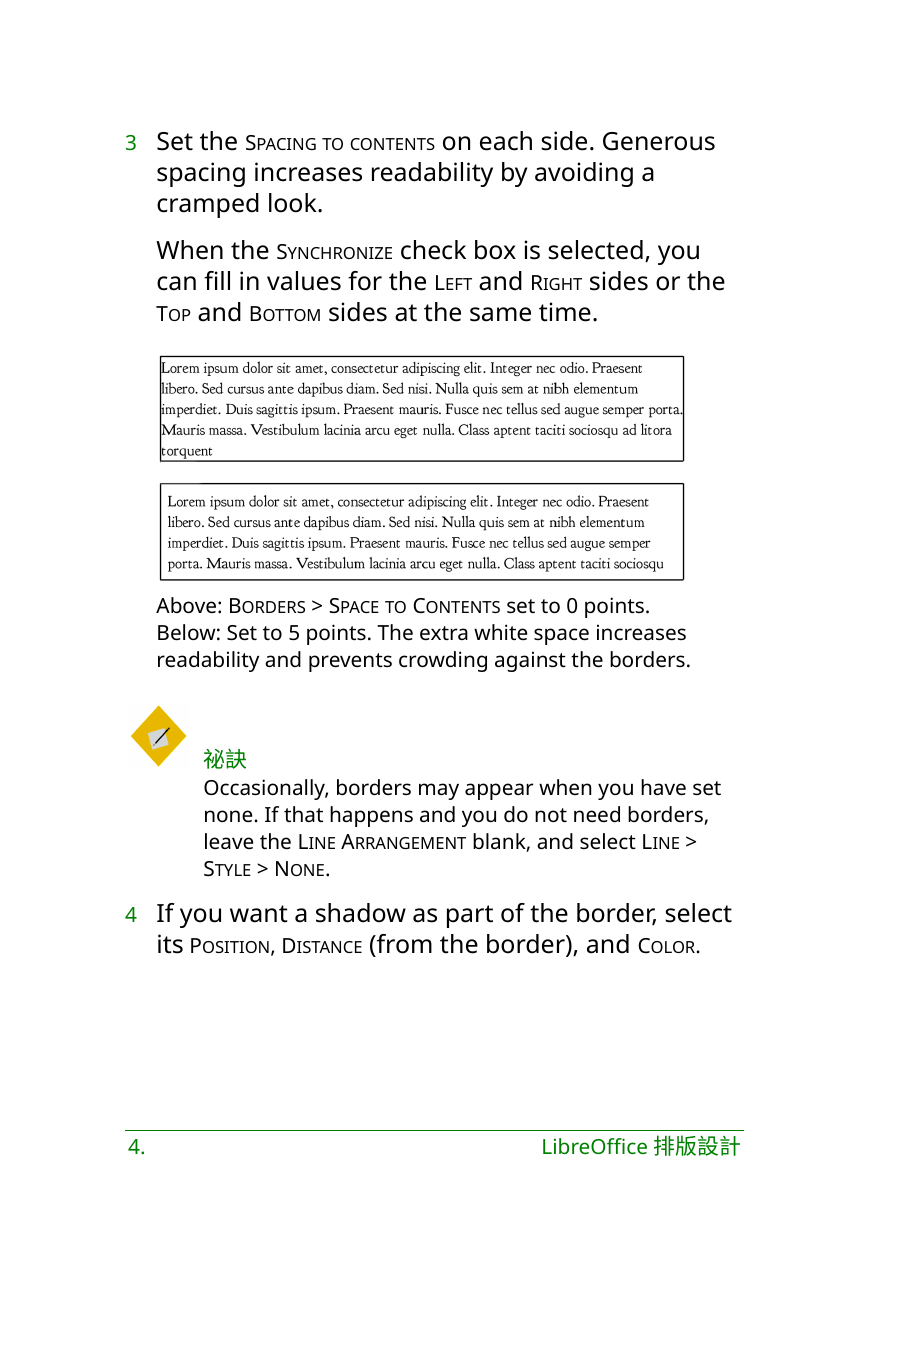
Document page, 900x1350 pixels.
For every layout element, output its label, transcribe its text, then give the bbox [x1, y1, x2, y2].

list 祕訣 [125, 704, 744, 773]
table_header [689, 351, 712, 584]
table_cell Above: Borders > Space to Contents set to 0 points. Below: Set to 5 points. The extra white space increases readability and prevents crowding against the borders. [156, 584, 712, 673]
picture [126, 704, 189, 768]
text When the Synchronize check box is selected, you can fill in values for the Left and Right sides or the Top and Bottom sides at the same time. [156, 234, 744, 328]
list Set the Spacing to contents on each side. Generous spacing increases readability by avoiding a cramped look. [125, 125, 744, 219]
text Occasionally, borders may appear when you have set none. If that happens and you do not need borders, leave the Line Arrangement blank, and select Line > Style > None. [203, 773, 744, 882]
picture [156, 351, 689, 584]
list If you want a shadow as part of the border, select its Position, Distance (from the border), and Color. [125, 897, 744, 960]
